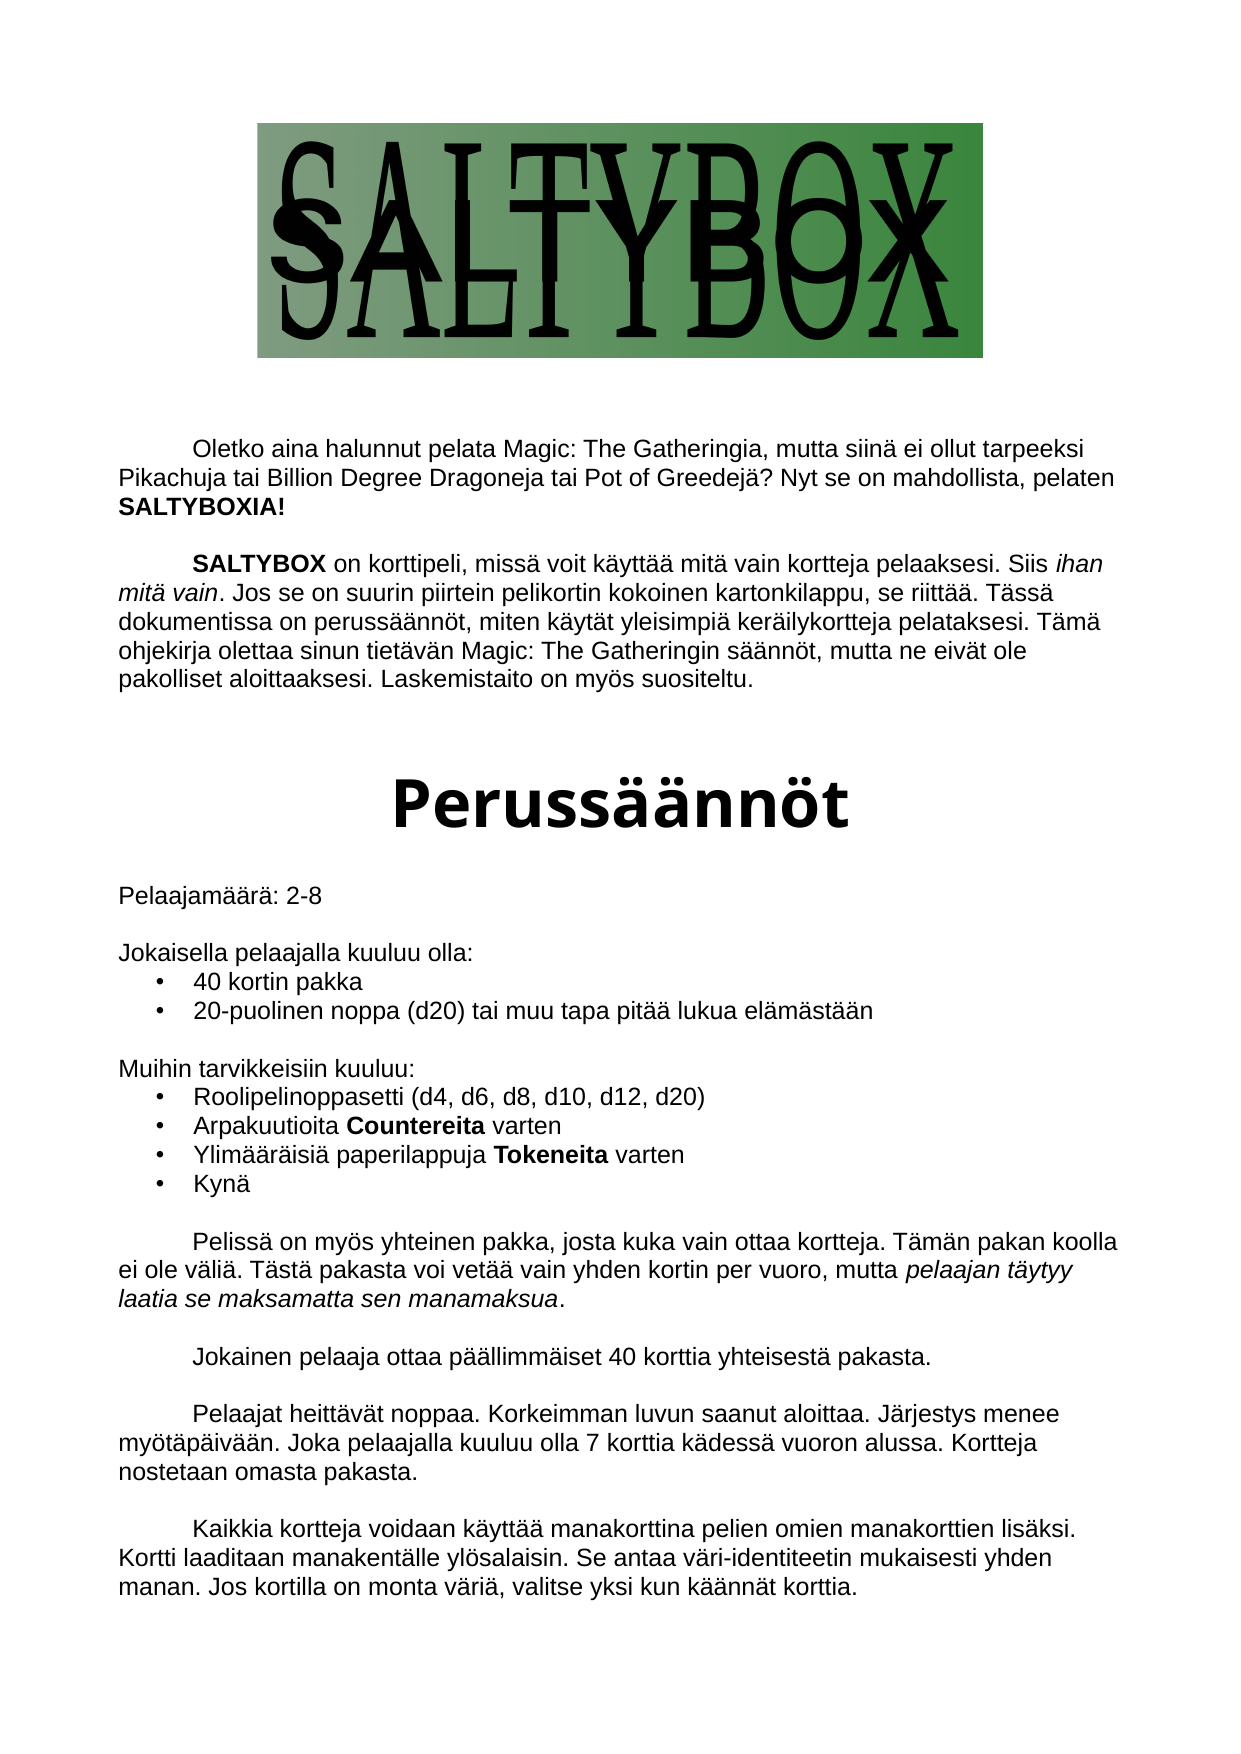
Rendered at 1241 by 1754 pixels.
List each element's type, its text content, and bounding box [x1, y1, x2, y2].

text Pelissä on myös yhteinen pakka, josta kuka vain ottaa kortteja. Tämän pakan koolla ei ole väliä. Tästä pakasta voi vetää vain yhden kortin per vuoro, mutta pelaajan täytyy laatia se maksamatta sen manamaksua. [118, 1226, 1122, 1313]
text Kaikkia kortteja voidaan käyttää manakorttina pelien omien manakorttien lisäksi. Kortti laaditaan manakentälle ylösalaisin. Se antaa väri-identiteetin mukaisesti yhden manan. Jos kortilla on monta väriä, valitse yksi kun käännät korttia. [118, 1514, 1122, 1600]
text SALTYBOX on korttipeli, missä voit käyttää mitä vain kortteja pelaaksesi. Siis ihan mitä vain. Jos se on suurin piirtein pelikortin kokoinen kartonkilappu, se riittää. Tässä dokumentissa on perussäännöt, miten käytät yleisimpiä keräilykortteja pelataksesi. Tämä ohjekirja olettaa sinun tietävän Magic: The Gatheringin säännöt, mutta ne eivät ole pakolliset aloittaaksesi. Laskemistaito on myös suositeltu. [118, 549, 1122, 693]
text Jokainen pelaaja ottaa päällimmäiset 40 korttia yhteisestä pakasta. [118, 1341, 1122, 1370]
text Pelaajamäärä: 2-8 [118, 881, 1122, 909]
list 40 kortin pakka [156, 967, 1122, 996]
list 20-puolinen noppa (d20) tai muu tapa pitää lukua elämästään [156, 996, 1122, 1025]
text Perussäännöt [118, 756, 1122, 847]
list Kynä [156, 1169, 1122, 1198]
text Jokaisella pelaajalla kuuluu olla: [118, 938, 1122, 967]
text Pelaajat heittävät noppaa. Korkeimman luvun saanut aloittaa. Järjestys menee myötäpäivään. Joka pelaajalla kuuluu olla 7 korttia kädessä vuoron alussa. Kortteja nostetaan omasta pakasta. [118, 1399, 1122, 1485]
picture [257, 123, 983, 358]
text Oletko aina halunnut pelata Magic: The Gatheringia, mutta siinä ei ollut tarpeeksi Pikachuja tai Billion Degree Dragoneja tai Pot of Greedejä? Nyt se on mahdollista, pelaten SALTYBOXIA! [118, 434, 1122, 521]
list Ylimääräisiä paperilappuja Tokeneita varten [156, 1140, 1122, 1169]
list Arpakuutioita Countereita varten [156, 1111, 1122, 1140]
list Roolipelinoppasetti (d4, d6, d8, d10, d12, d20) [156, 1082, 1122, 1111]
text Muihin tarvikkeisiin kuuluu: [118, 1053, 1122, 1082]
